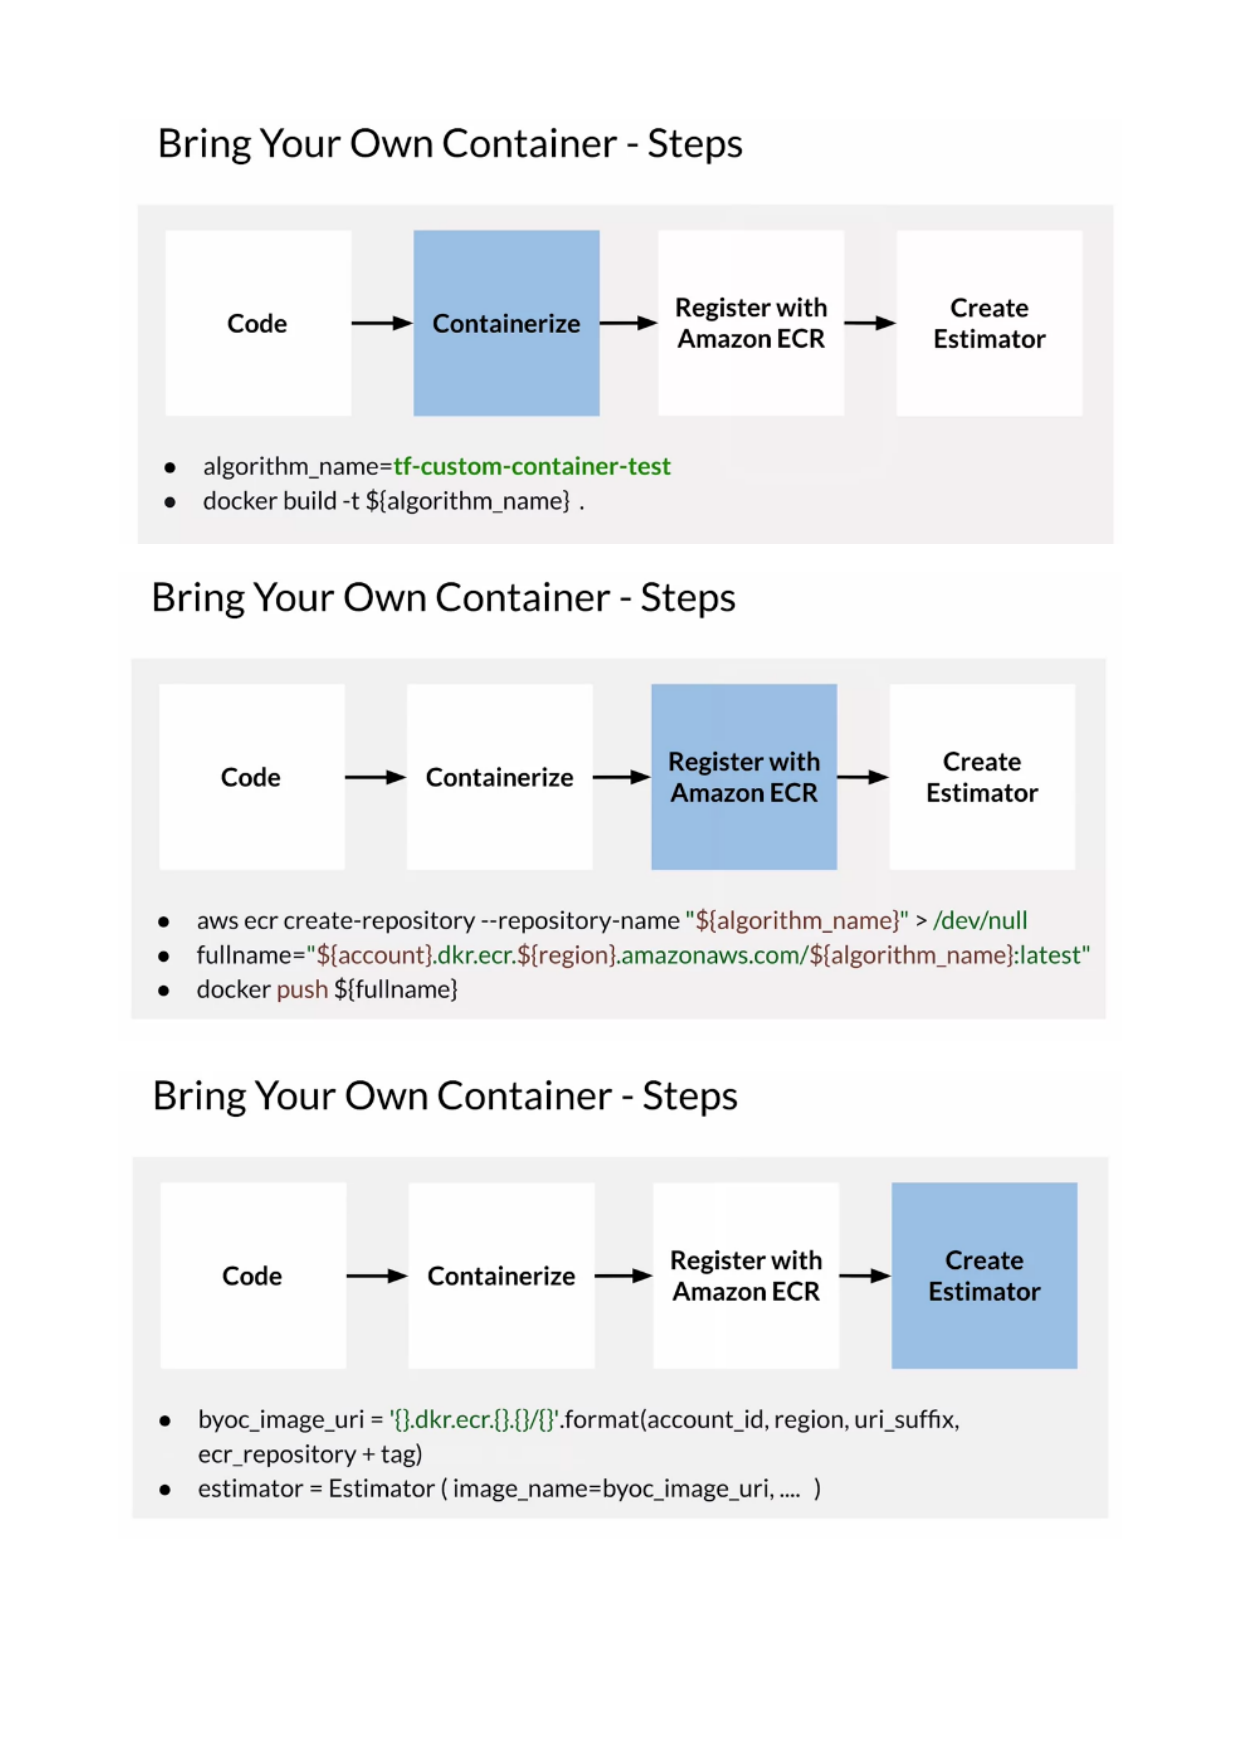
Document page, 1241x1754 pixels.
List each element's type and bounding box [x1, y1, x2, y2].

picture [118, 572, 1123, 1041]
picture [118, 118, 1123, 544]
picture [118, 1069, 1123, 1539]
